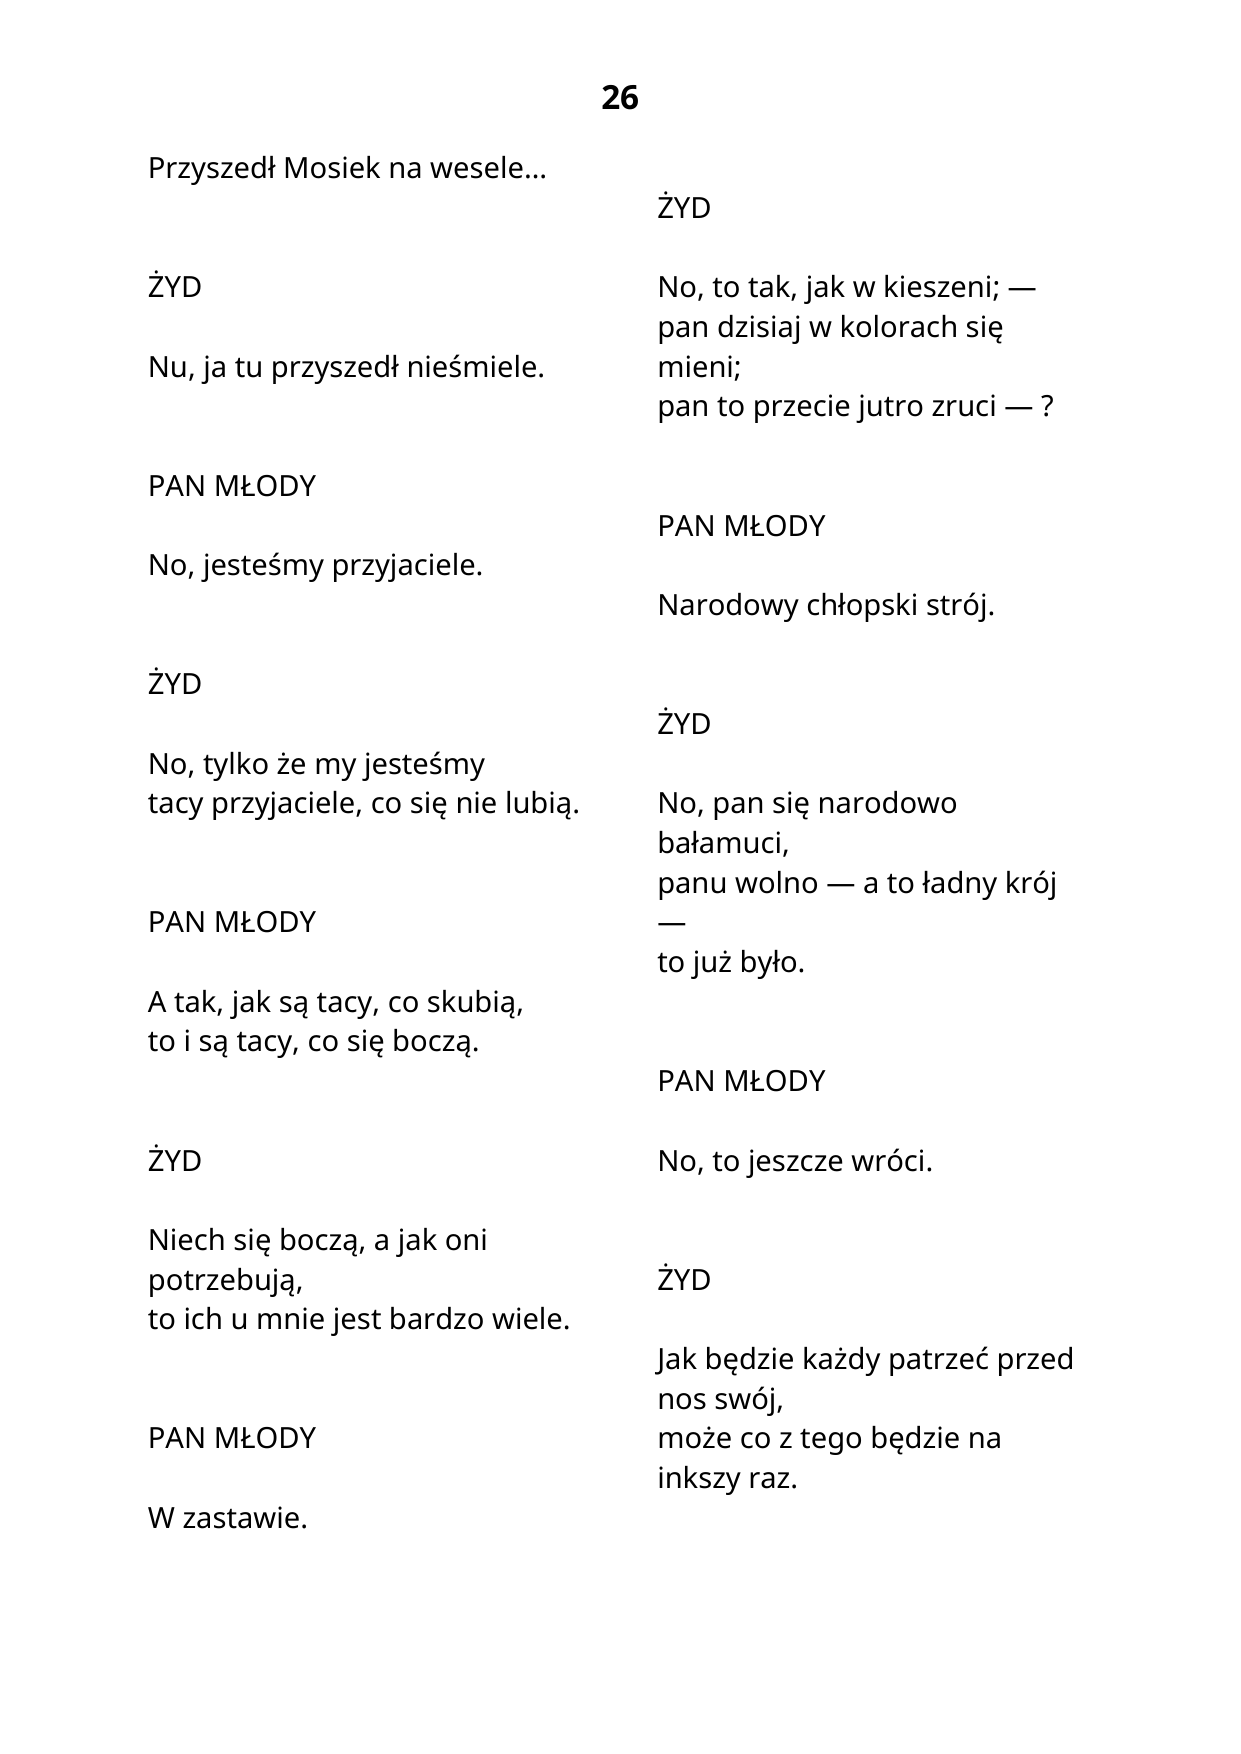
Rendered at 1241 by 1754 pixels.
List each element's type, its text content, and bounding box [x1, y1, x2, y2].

text tacy przyjaciele, co się nie lubią. [148, 783, 583, 822]
text PAN MŁODY [148, 902, 583, 941]
text PAN MŁODY [657, 505, 1093, 544]
text A tak, jak są tacy, co skubią, [148, 981, 583, 1021]
text ŻYD [148, 1140, 583, 1179]
text PAN MŁODY [148, 1418, 583, 1457]
text Jak będzie każdy patrzeć przed nos swój, [657, 1338, 1093, 1418]
text Przyszedł Mosiek na wesele… [148, 148, 583, 187]
text Nu, ja tu przyszedł nieśmiele. [148, 346, 583, 386]
text No, jesteśmy przyjaciele. [148, 544, 583, 584]
text panu wolno — a to ładny krój — [657, 862, 1093, 941]
text to już było. [657, 941, 1093, 981]
text ŻYD [148, 267, 583, 306]
text No, to tak, jak w kieszeni; — [657, 267, 1093, 306]
text PAN MŁODY [657, 1060, 1093, 1100]
text to i są tacy, co się boczą. [148, 1021, 583, 1060]
text pan dzisiaj w kolorach się mieni; [657, 306, 1093, 386]
text No, tylko że my jesteśmy [148, 743, 583, 783]
text Niech się boczą, a jak oni potrzebują, [148, 1219, 583, 1298]
text to ich u mnie jest bardzo wiele. [148, 1298, 583, 1338]
text ŻYD [148, 663, 583, 703]
text może co z tego będzie na inkszy raz. [657, 1418, 1093, 1497]
text ŻYD [657, 187, 1093, 227]
text No, pan się narodowo bałamuci, [657, 783, 1093, 862]
text No, to jeszcze wróci. [657, 1140, 1093, 1179]
text pan to przecie jutro zruci — ? [657, 386, 1093, 425]
text ŻYD [657, 1259, 1093, 1298]
text Narodowy chłopski strój. [657, 584, 1093, 624]
text ŻYD [657, 703, 1093, 743]
text W zastawie. [148, 1497, 583, 1537]
text PAN MŁODY [148, 465, 583, 505]
